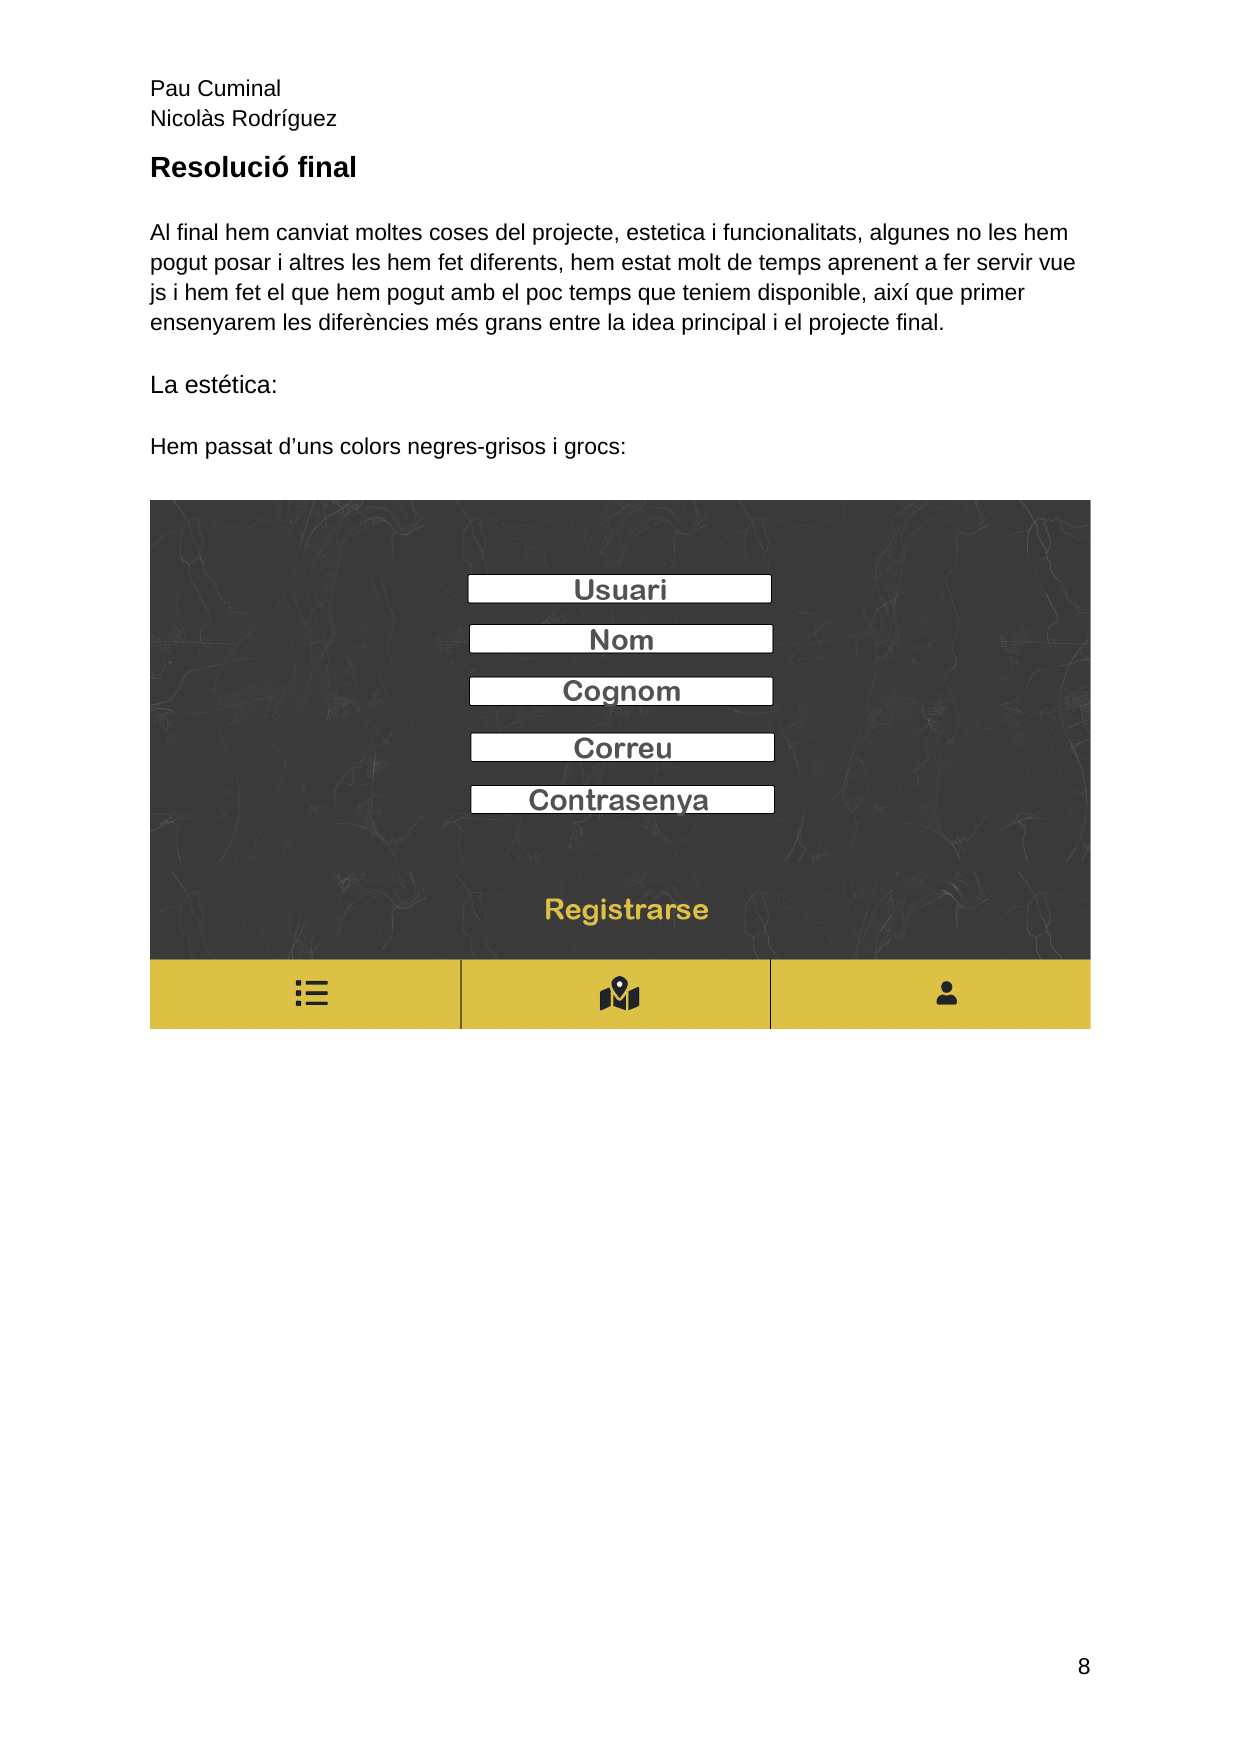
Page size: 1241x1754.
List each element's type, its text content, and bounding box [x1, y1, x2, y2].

text Resolució final [150, 150, 1090, 183]
picture [150, 500, 1091, 1029]
text La estética: [150, 370, 1090, 398]
text Hem passat d’uns colors negres-grisos i grocs: [150, 433, 1090, 459]
text Al final hem canviat moltes coses del projecte, estetica i funcionalitats, algunes no les hem pogut posar i altres les hem fet diferents, hem estat molt de temps aprenent a fer servir vue js i hem fet el que hem pogut amb el poc temps que teniem disponible, així que primer ensenyarem les diferències més grans entre la idea principal i el projecte final. [150, 219, 1090, 336]
